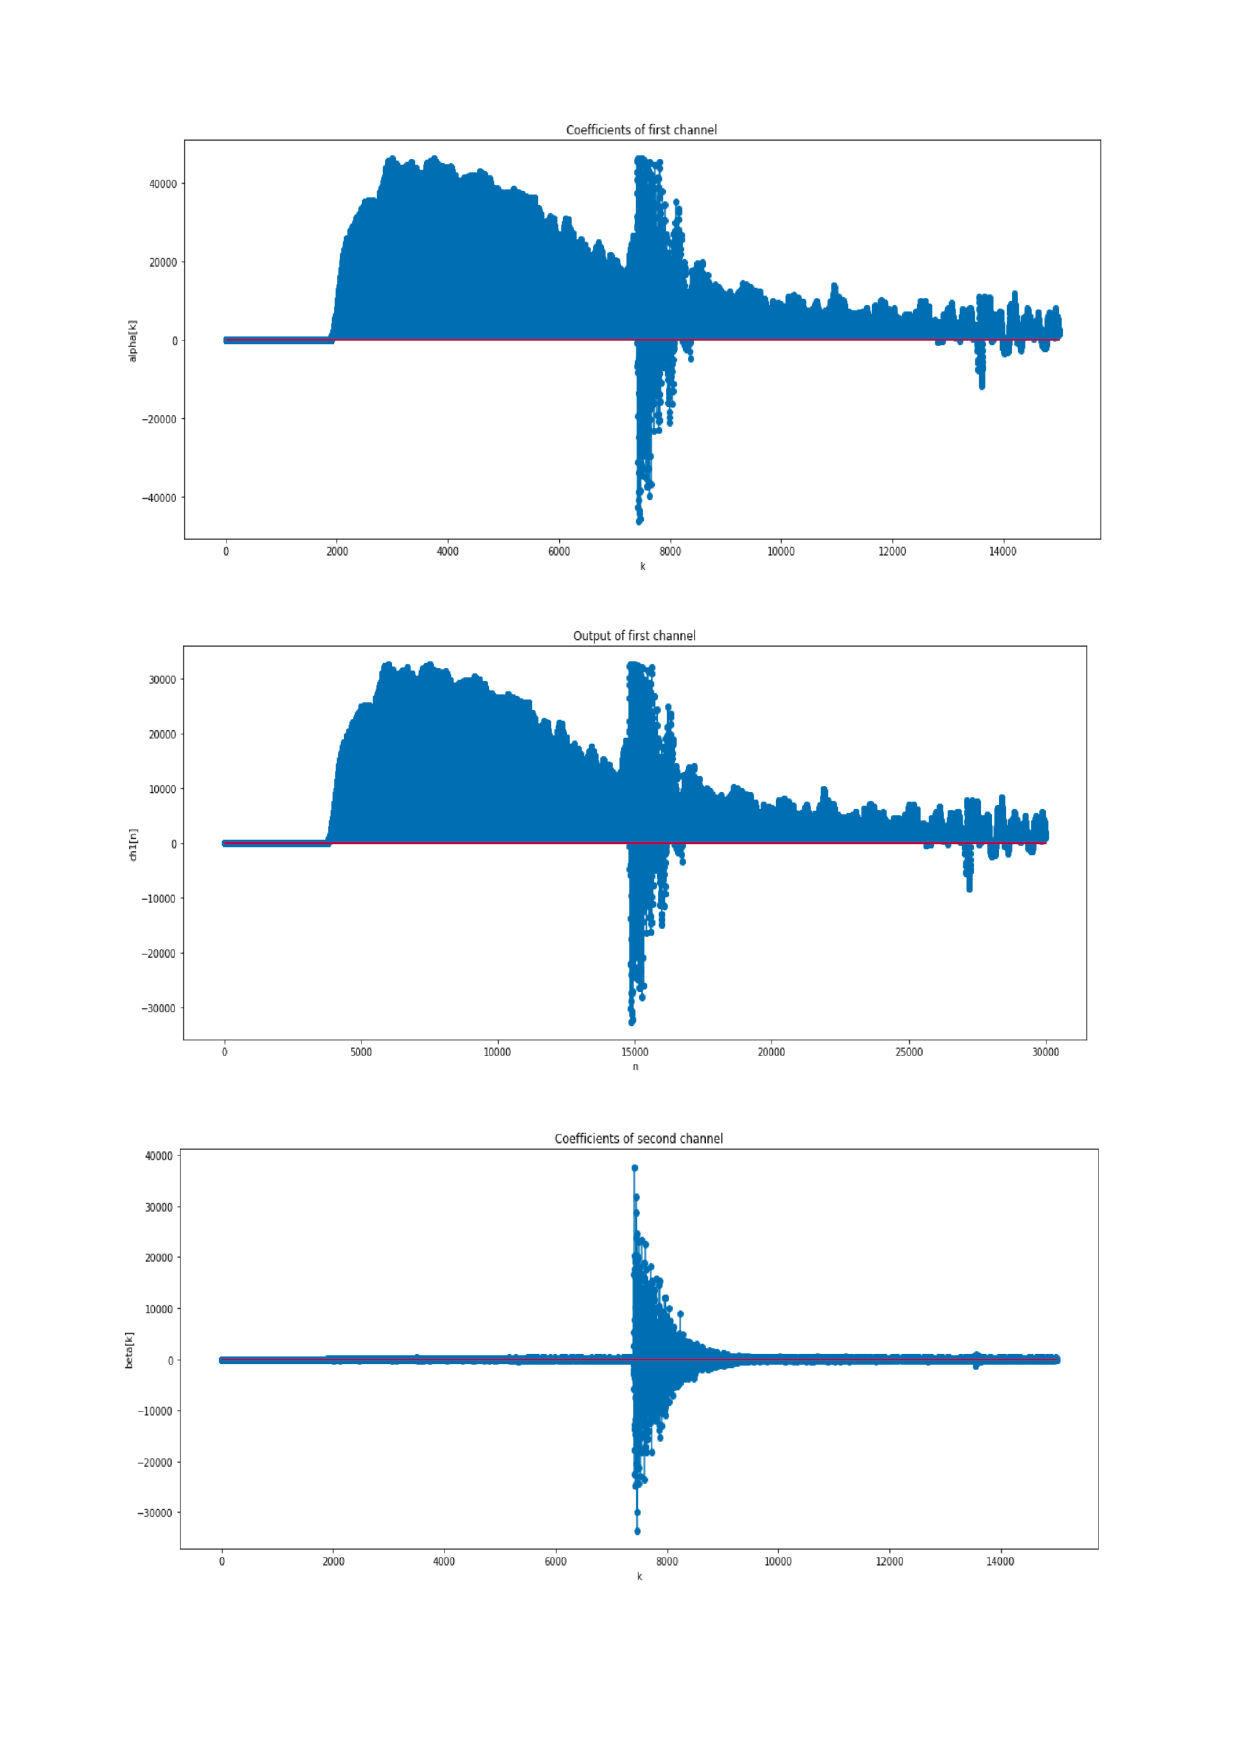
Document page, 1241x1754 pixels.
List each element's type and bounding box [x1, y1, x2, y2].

picture [118, 1125, 1123, 1589]
picture [118, 624, 1123, 1079]
picture [118, 118, 1123, 578]
